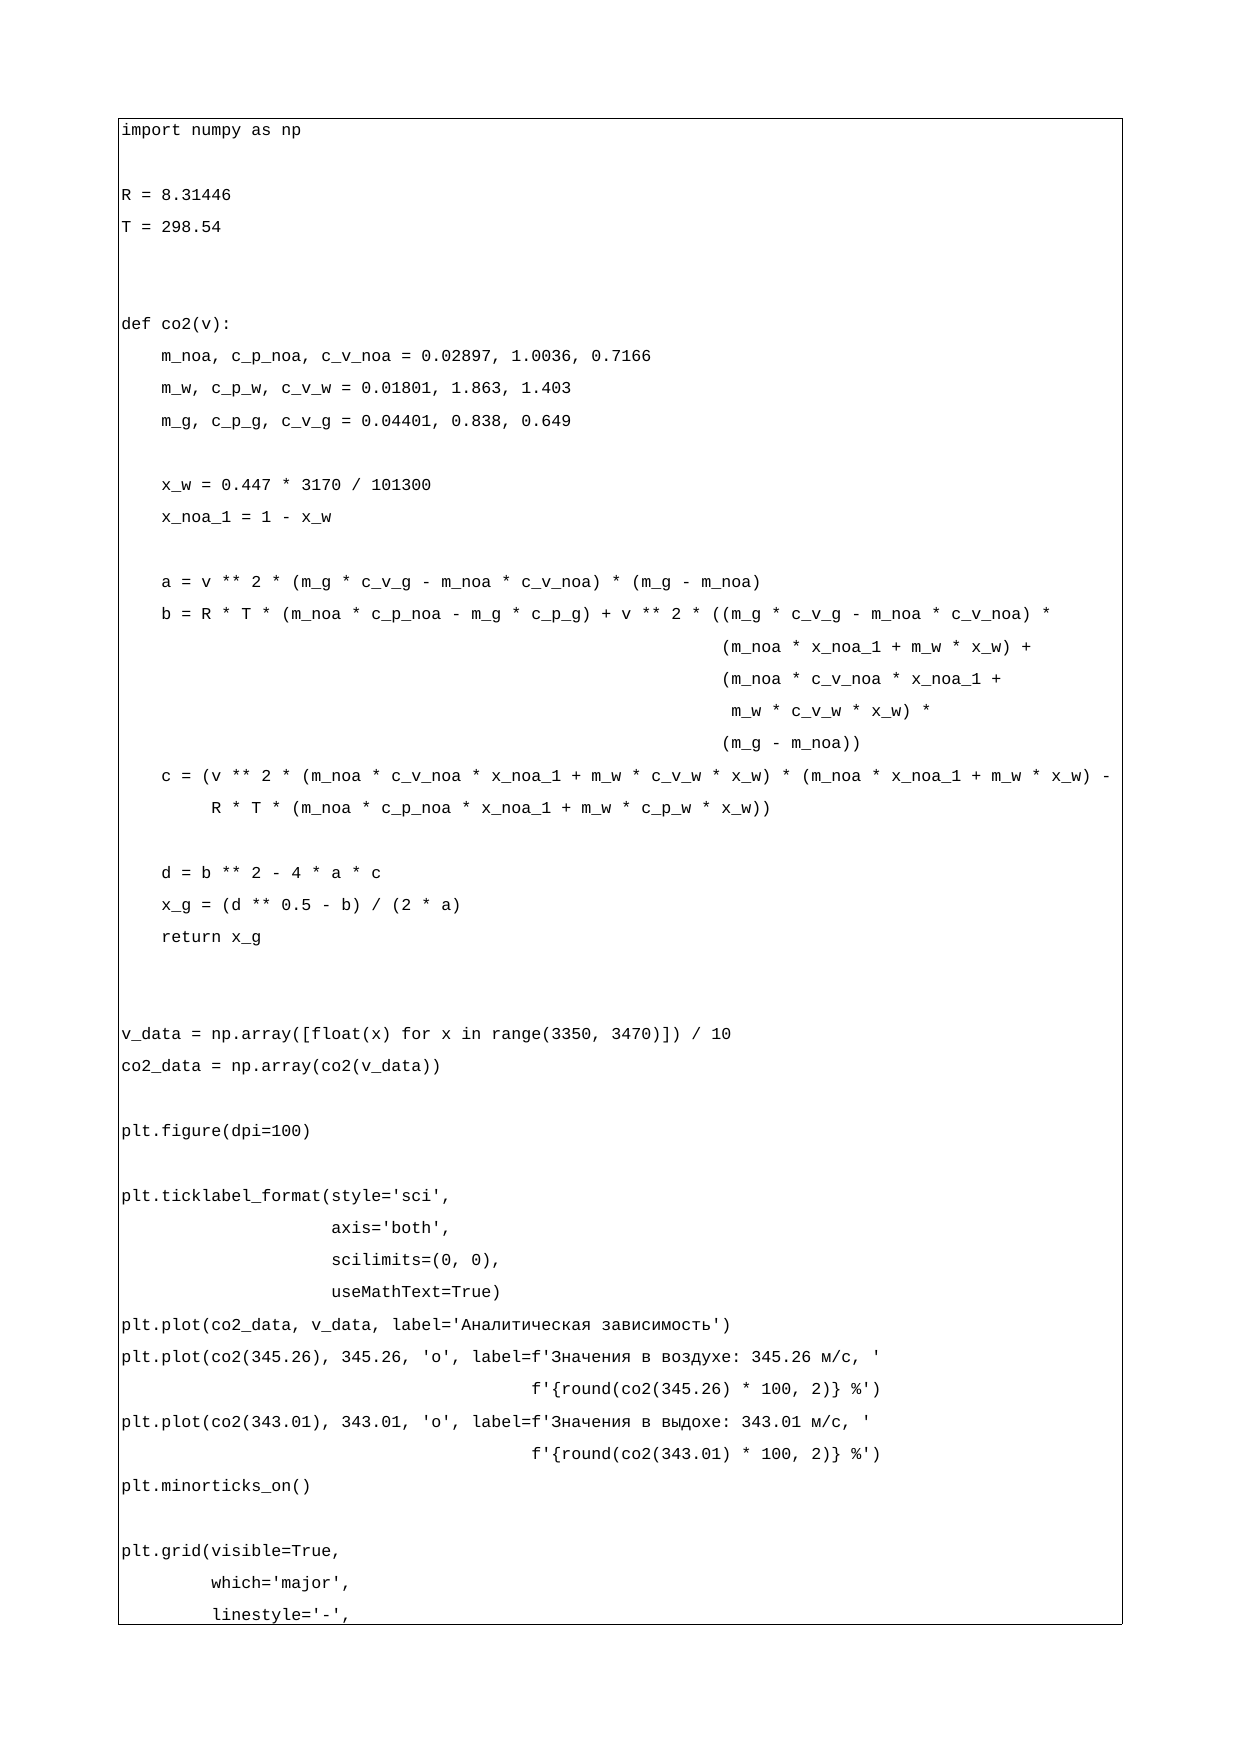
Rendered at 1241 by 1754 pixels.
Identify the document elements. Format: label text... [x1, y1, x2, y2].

text plt.plot(co2(345.26), 345.26, 'o', label=f'Значения в воздухе: 345.26 м/с, ' [119, 1345, 1122, 1366]
text R * T * (m_noa * c_p_noa * x_noa_1 + m_w * c_p_w * x_w)) [119, 796, 1122, 817]
text m_w, c_p_w, c_v_w = 0.01801, 1.863, 1.403 [119, 376, 1122, 397]
text x_g = (d ** 0.5 - b) / (2 * a) [119, 893, 1122, 914]
text x_noa_1 = 1 - x_w [119, 506, 1122, 526]
text plt.plot(co2(343.01), 343.01, 'o', label=f'Значения в выдохе: 343.01 м/с, ' [119, 1410, 1122, 1431]
text f'{round(co2(343.01) * 100, 2)} %') [119, 1442, 1122, 1463]
text T = 298.54 [119, 215, 1122, 236]
text plt.minorticks_on() [119, 1474, 1122, 1495]
text which='major', [119, 1571, 1122, 1592]
text plt.grid(visible=True, [119, 1539, 1122, 1560]
text m_w * c_v_w * x_w) * [119, 699, 1122, 720]
text plt.ticklabel_format(style='sci', [119, 1184, 1122, 1204]
text (m_noa * c_v_noa * x_noa_1 + [119, 667, 1122, 688]
text return x_g [119, 925, 1122, 946]
text axis='both', [119, 1216, 1122, 1237]
text import numpy as np [119, 119, 1122, 139]
text plt.figure(dpi=100) [119, 1119, 1122, 1140]
text f'{round(co2(345.26) * 100, 2)} %') [119, 1377, 1122, 1398]
text def co2(v): [119, 312, 1122, 333]
text b = R * T * (m_noa * c_p_noa - m_g * c_p_g) + v ** 2 * ((m_g * c_v_g - m_noa * c_v_noa) * [119, 602, 1122, 623]
text (m_noa * x_noa_1 + m_w * x_w) + [119, 635, 1122, 656]
text linestyle='-', [119, 1603, 1122, 1624]
text useMathText=True) [119, 1281, 1122, 1301]
text R = 8.31446 [119, 183, 1122, 203]
text co2_data = np.array(co2(v_data)) [119, 1054, 1122, 1075]
text x_w = 0.447 * 3170 / 101300 [119, 473, 1122, 494]
text a = v ** 2 * (m_g * c_v_g - m_noa * c_v_noa) * (m_g - m_noa) [119, 570, 1122, 591]
text m_noa, c_p_noa, c_v_noa = 0.02897, 1.0036, 0.7166 [119, 344, 1122, 365]
text plt.plot(co2_data, v_data, label='Аналитическая зависимость') [119, 1313, 1122, 1334]
text c = (v ** 2 * (m_noa * c_v_noa * x_noa_1 + m_w * c_v_w * x_w) * (m_noa * x_noa_1 + m_w * x_w) - [119, 764, 1122, 785]
text scilimits=(0, 0), [119, 1248, 1122, 1269]
text m_g, c_p_g, c_v_g = 0.04401, 0.838, 0.649 [119, 409, 1122, 429]
text d = b ** 2 - 4 * a * c [119, 861, 1122, 882]
text (m_g - m_noa)) [119, 732, 1122, 752]
text v_data = np.array([float(x) for x in range(3350, 3470)]) / 10 [119, 1022, 1122, 1043]
